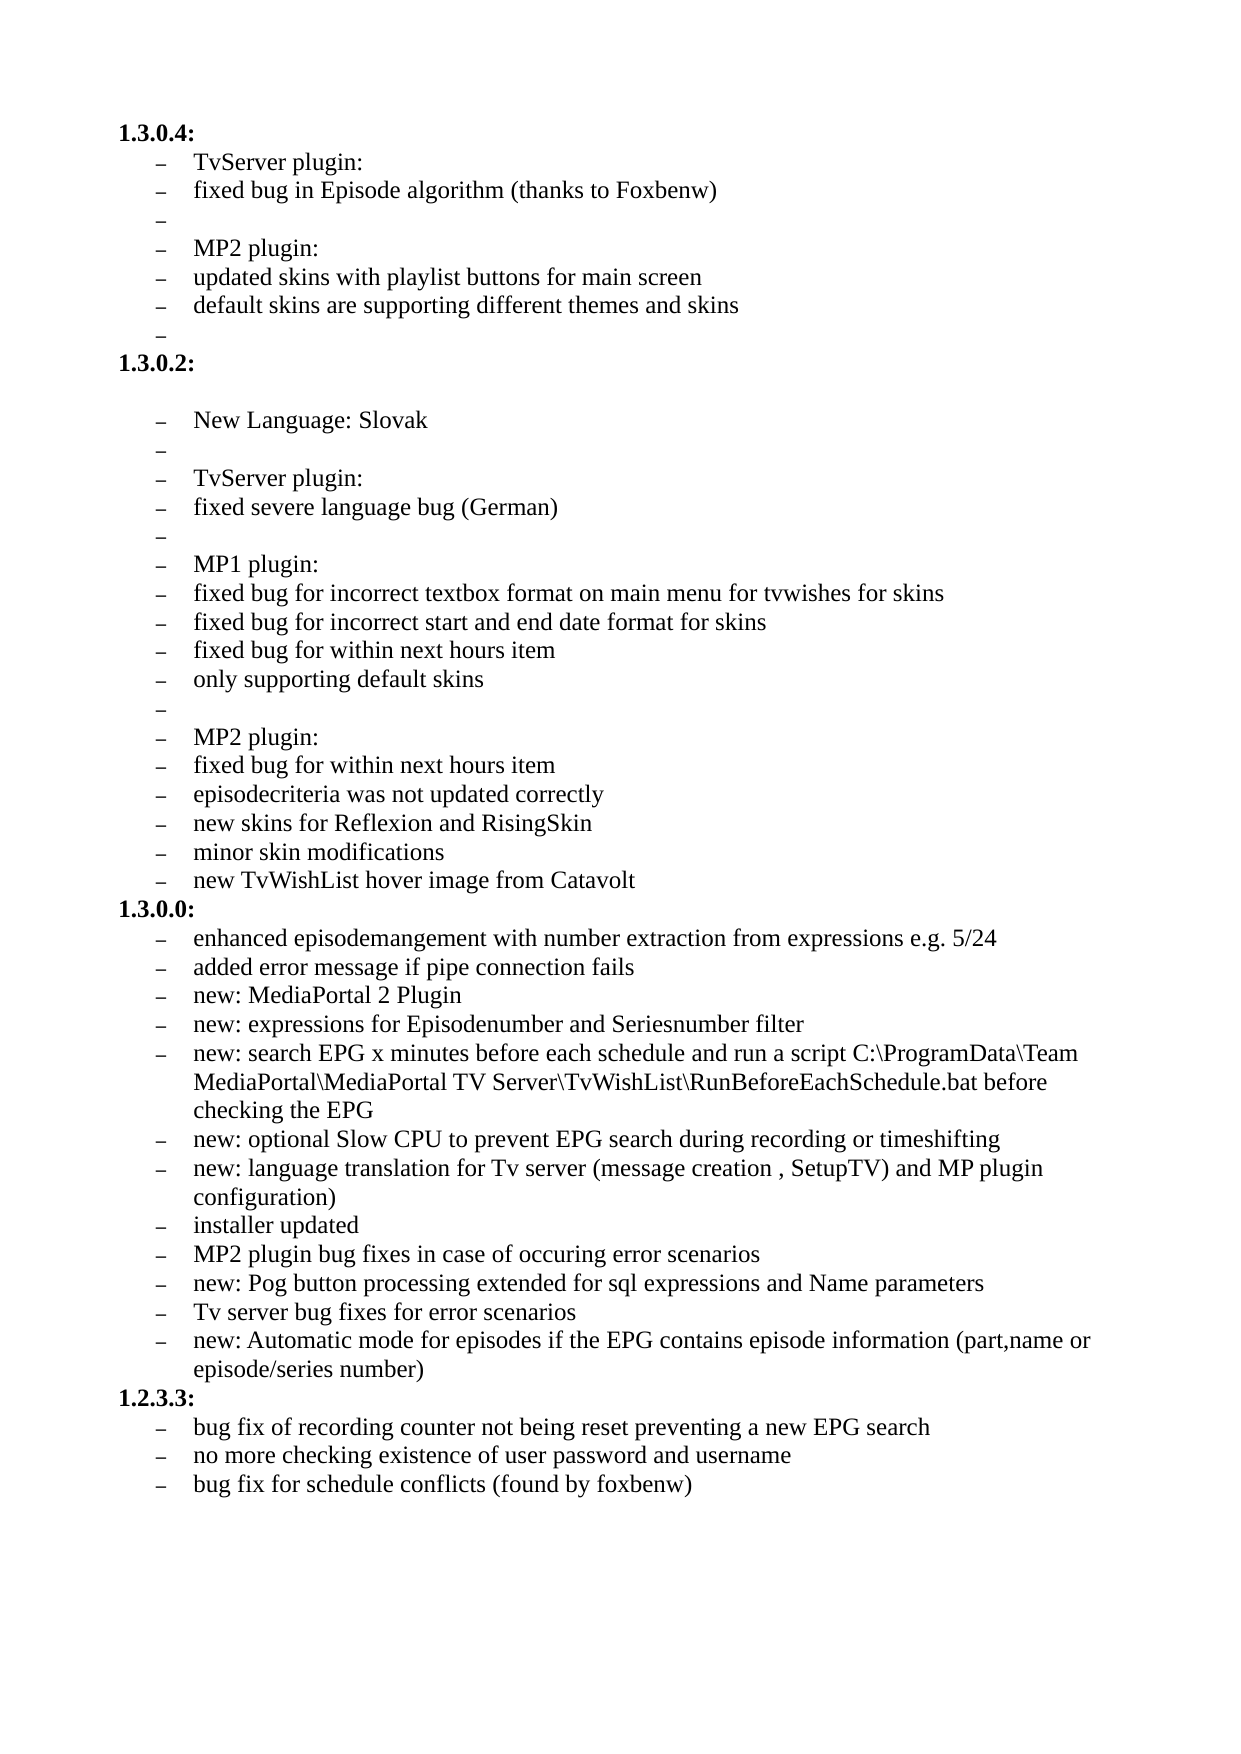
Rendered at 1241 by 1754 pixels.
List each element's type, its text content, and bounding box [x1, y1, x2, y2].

list TvServer plugin: [156, 463, 1122, 492]
list added error message if pipe connection fails [156, 952, 1122, 981]
list updated skins with playlist buttons for main screen [156, 262, 1122, 291]
list new: expressions for Episodenumber and Seriesnumber filter [156, 1009, 1122, 1038]
list new: language translation for Tv server (message creation , SetupTV) and MP plugin configuration) [156, 1153, 1122, 1211]
list fixed severe language bug (German) [156, 492, 1122, 521]
list minor skin modifications [156, 837, 1122, 866]
list bug fix for schedule conflicts (found by foxbenw) [156, 1469, 1122, 1498]
list New Language: Slovak [156, 406, 1122, 434]
list new: Pog button processing extended for sql expressions and Name parameters [156, 1268, 1122, 1297]
list bug fix of recording counter not being reset preventing a new EPG search [156, 1412, 1122, 1441]
list MP1 plugin: [156, 549, 1122, 578]
list only supporting default skins [156, 664, 1122, 693]
list new: search EPG x minutes before each schedule and run a script C:\ProgramData\Team MediaPortal\MediaPortal TV Server\TvWishList\RunBeforeEachSchedule.bat before checking the EPG [156, 1038, 1122, 1124]
list new: optional Slow CPU to prevent EPG search during recording or timeshifting [156, 1124, 1122, 1153]
list MP2 plugin bug fixes in case of occuring error scenarios [156, 1239, 1122, 1268]
list MP2 plugin: [156, 722, 1122, 751]
list fixed bug for within next hours item [156, 751, 1122, 779]
list fixed bug in Episode algorithm (thanks to Foxbenw) [156, 176, 1122, 204]
list fixed bug for incorrect start and end date format for skins [156, 607, 1122, 636]
list TvServer plugin: [156, 147, 1122, 176]
list MP2 plugin: [156, 233, 1122, 262]
text 1.2.3.3: [118, 1383, 1122, 1412]
text 1.3.0.4: [118, 118, 1122, 147]
text 1.3.0.0: [118, 894, 1122, 923]
list Tv server bug fixes for error scenarios [156, 1297, 1122, 1326]
list new TvWishList hover image from Catavolt [156, 866, 1122, 894]
list new: MediaPortal 2 Plugin [156, 981, 1122, 1009]
list enhanced episodemangement with number extraction from expressions e.g. 5/24 [156, 923, 1122, 952]
list no more checking existence of user password and username [156, 1441, 1122, 1469]
list default skins are supporting different themes and skins [156, 291, 1122, 319]
list episodecriteria was not updated correctly [156, 779, 1122, 808]
text 1.3.0.2: [118, 348, 1122, 377]
list installer updated [156, 1211, 1122, 1239]
list fixed bug for incorrect textbox format on main menu for tvwishes for skins [156, 578, 1122, 607]
list new: Automatic mode for episodes if the EPG contains episode information (part,name or episode/series number) [156, 1326, 1122, 1383]
list fixed bug for within next hours item [156, 636, 1122, 664]
list new skins for Reflexion and RisingSkin [156, 808, 1122, 837]
